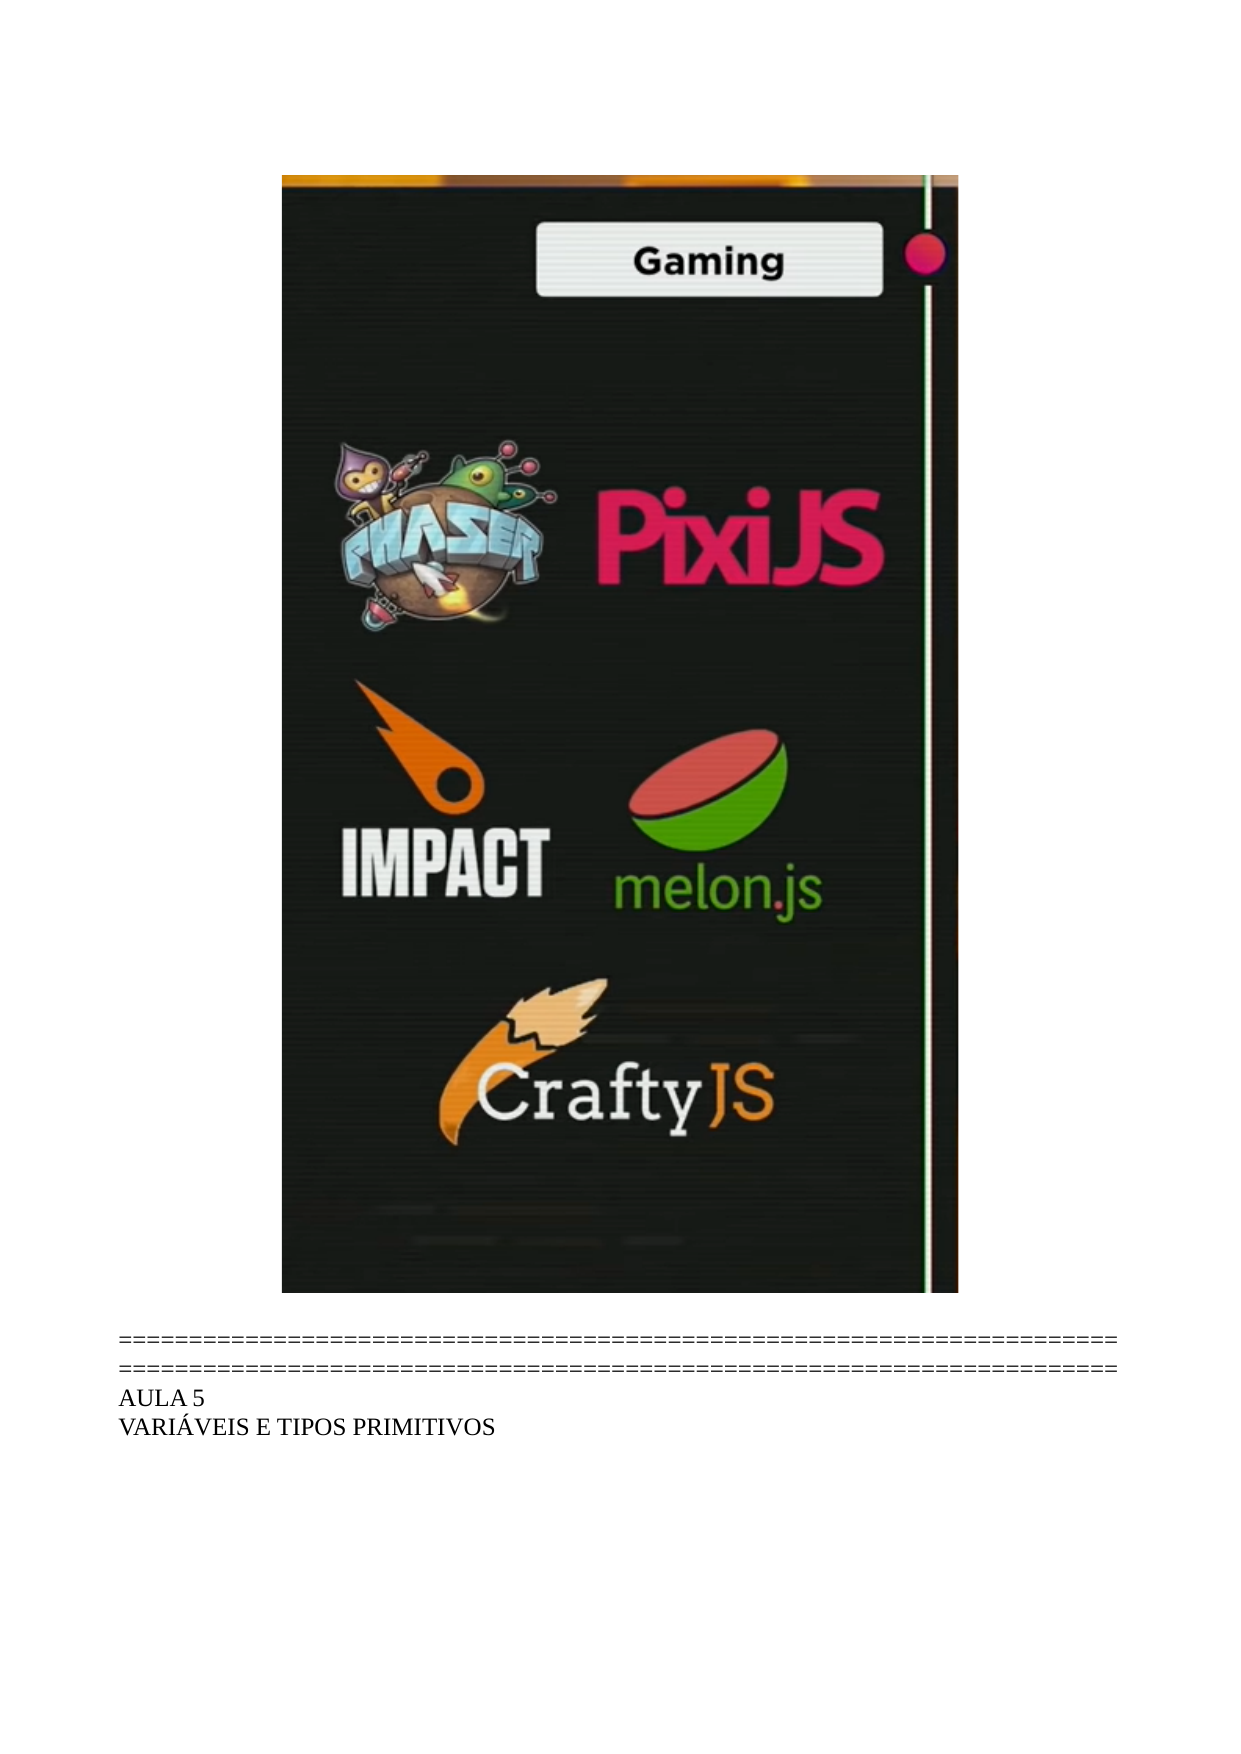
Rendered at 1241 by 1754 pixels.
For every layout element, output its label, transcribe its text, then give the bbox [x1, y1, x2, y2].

text ============================================================================================================================================== [118, 1326, 1122, 1383]
text AULA 5 [118, 1383, 1122, 1412]
picture [281, 175, 959, 1293]
text VARIÁVEIS E TIPOS PRIMITIVOS [118, 1412, 1122, 1441]
